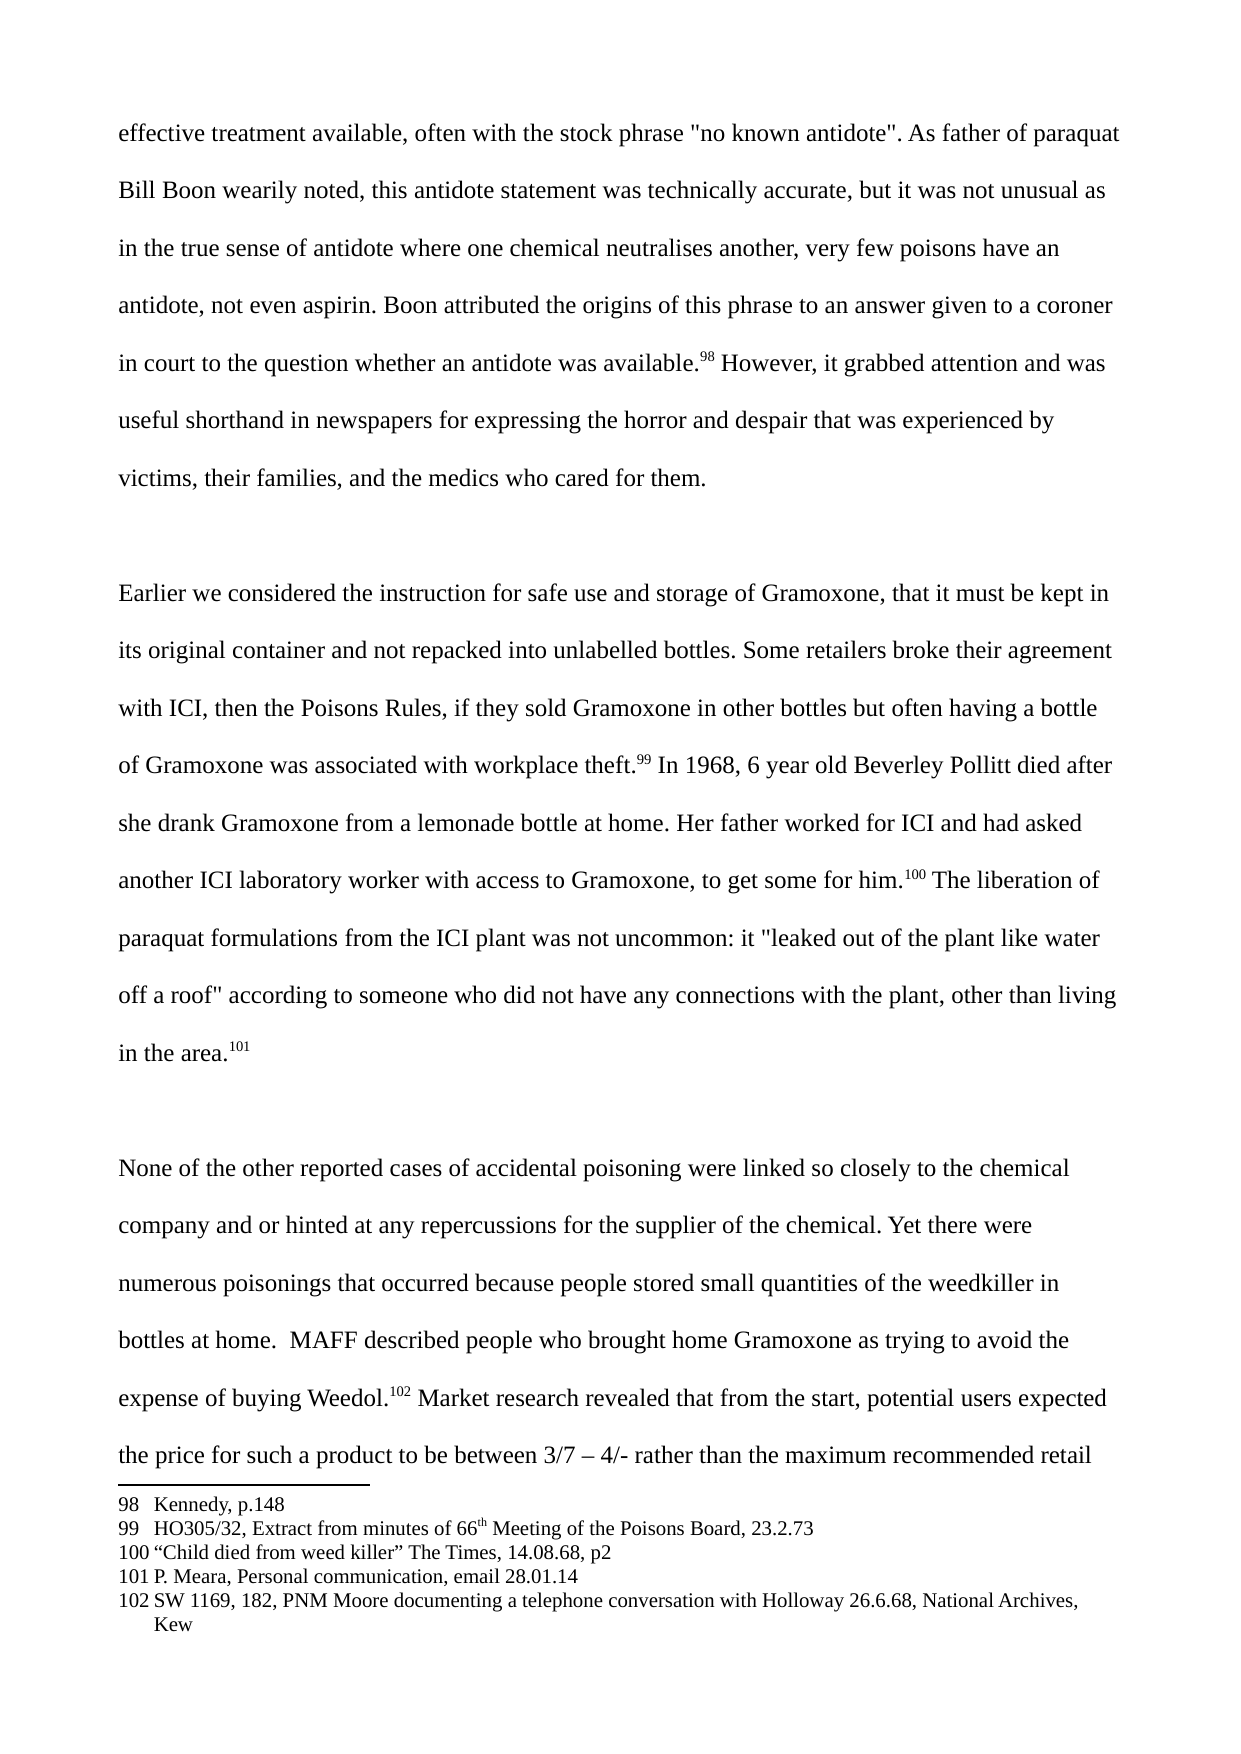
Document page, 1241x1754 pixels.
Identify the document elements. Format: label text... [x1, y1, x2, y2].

text Kennedy, p.148 [118, 1491, 1122, 1516]
text None of the other reported cases of accidental poisoning were linked so closely to the chemical company and or hinted at any repercussions for the supplier of the chemical. Yet there were numerous poisonings that occurred because people stored small quantities of the weedkiller in bottles at home. MAFF described people who brought home Gramoxone as trying to avoid the expense of buying Weedol. Market research revealed that from the start, potential users expected the price for such a product to be between 3/7 – 4/- rather than the maximum recommended retail price of 5/6. In table 2, we saw that this advertised price of Weedol remained remarkably stable over time, which reflected the need to recoup the costs of development and manufacturing, but may have frustrated some would-be users. A journalist calculated that Weedol was eight times more expensive than Gramoxone, and suggested that reducing the cost of Weedol would prevent people from decanting the herbicide and bringing it home. Stealing from work is not necessarily about cost, as demonstrated by pens and other stationery abstracted from office jobs, it may be the only kind of perk a person at the bottom of the hierarchy can extract, so reducing the perceived price differential between Gramoxone and Weedol may not have had such a large impact as some people may still have considered work a source of free herbicide, which they could generously redistribute. From the circumstances reported in newspapers, liquid paraquat preparations tended to be brought home by quite young men, who worked in agricultural or horticultural jobs or were in social circles with people who could access the high concentration product. Although they might have been impressed by its efficacy, they do not seem to have respected the strength of the chemical and its potential to do harm. This attitude may have been influenced through the choices of words used on Gramoxone's labelling, prompting the NFU to call for greater emphasis on its dangers. [118, 1153, 1122, 1469]
text P. Meara, Personal communication, email 28.01.14 [118, 1564, 1122, 1588]
text effective treatment available, often with the stock phrase "no known antidote". As father of paraquat Bill Boon wearily noted, this antidote statement was technically accurate, but it was not unusual as in the true sense of antidote where one chemical neutralises another, very few poisons have an antidote, not even aspirin. Boon attributed the origins of this phrase to an answer given to a coroner in court to the question whether an antidote was available. However, it grabbed attention and was useful shorthand in newspapers for expressing the horror and despair that was experienced by victims, their families, and the medics who cared for them. [118, 118, 1122, 492]
text “Child died from weed killer” The Times, 14.08.68, p2 [118, 1539, 1122, 1564]
text SW 1169, 182, PNM Moore documenting a telephone conversation with Holloway 26.6.68, National Archives, Kew [118, 1588, 1122, 1636]
text HO305/32, Extract from minutes of 66th Meeting of the Poisons Board, 23.2.73 [118, 1516, 1122, 1539]
text Earlier we considered the instruction for safe use and storage of Gramoxone, that it must be kept in its original container and not repacked into unlabelled bottles. Some retailers broke their agreement with ICI, then the Poisons Rules, if they sold Gramoxone in other bottles but often having a bottle of Gramoxone was associated with workplace theft. In 1968, 6 year old Beverley Pollitt died after she drank Gramoxone from a lemonade bottle at home. Her father worked for ICI and had asked another ICI laboratory worker with access to Gramoxone, to get some for him. The liberation of paraquat formulations from the ICI plant was not uncommon: it "leaked out of the plant like water off a roof" according to someone who did not have any connections with the plant, other than living in the area. [118, 578, 1122, 1067]
